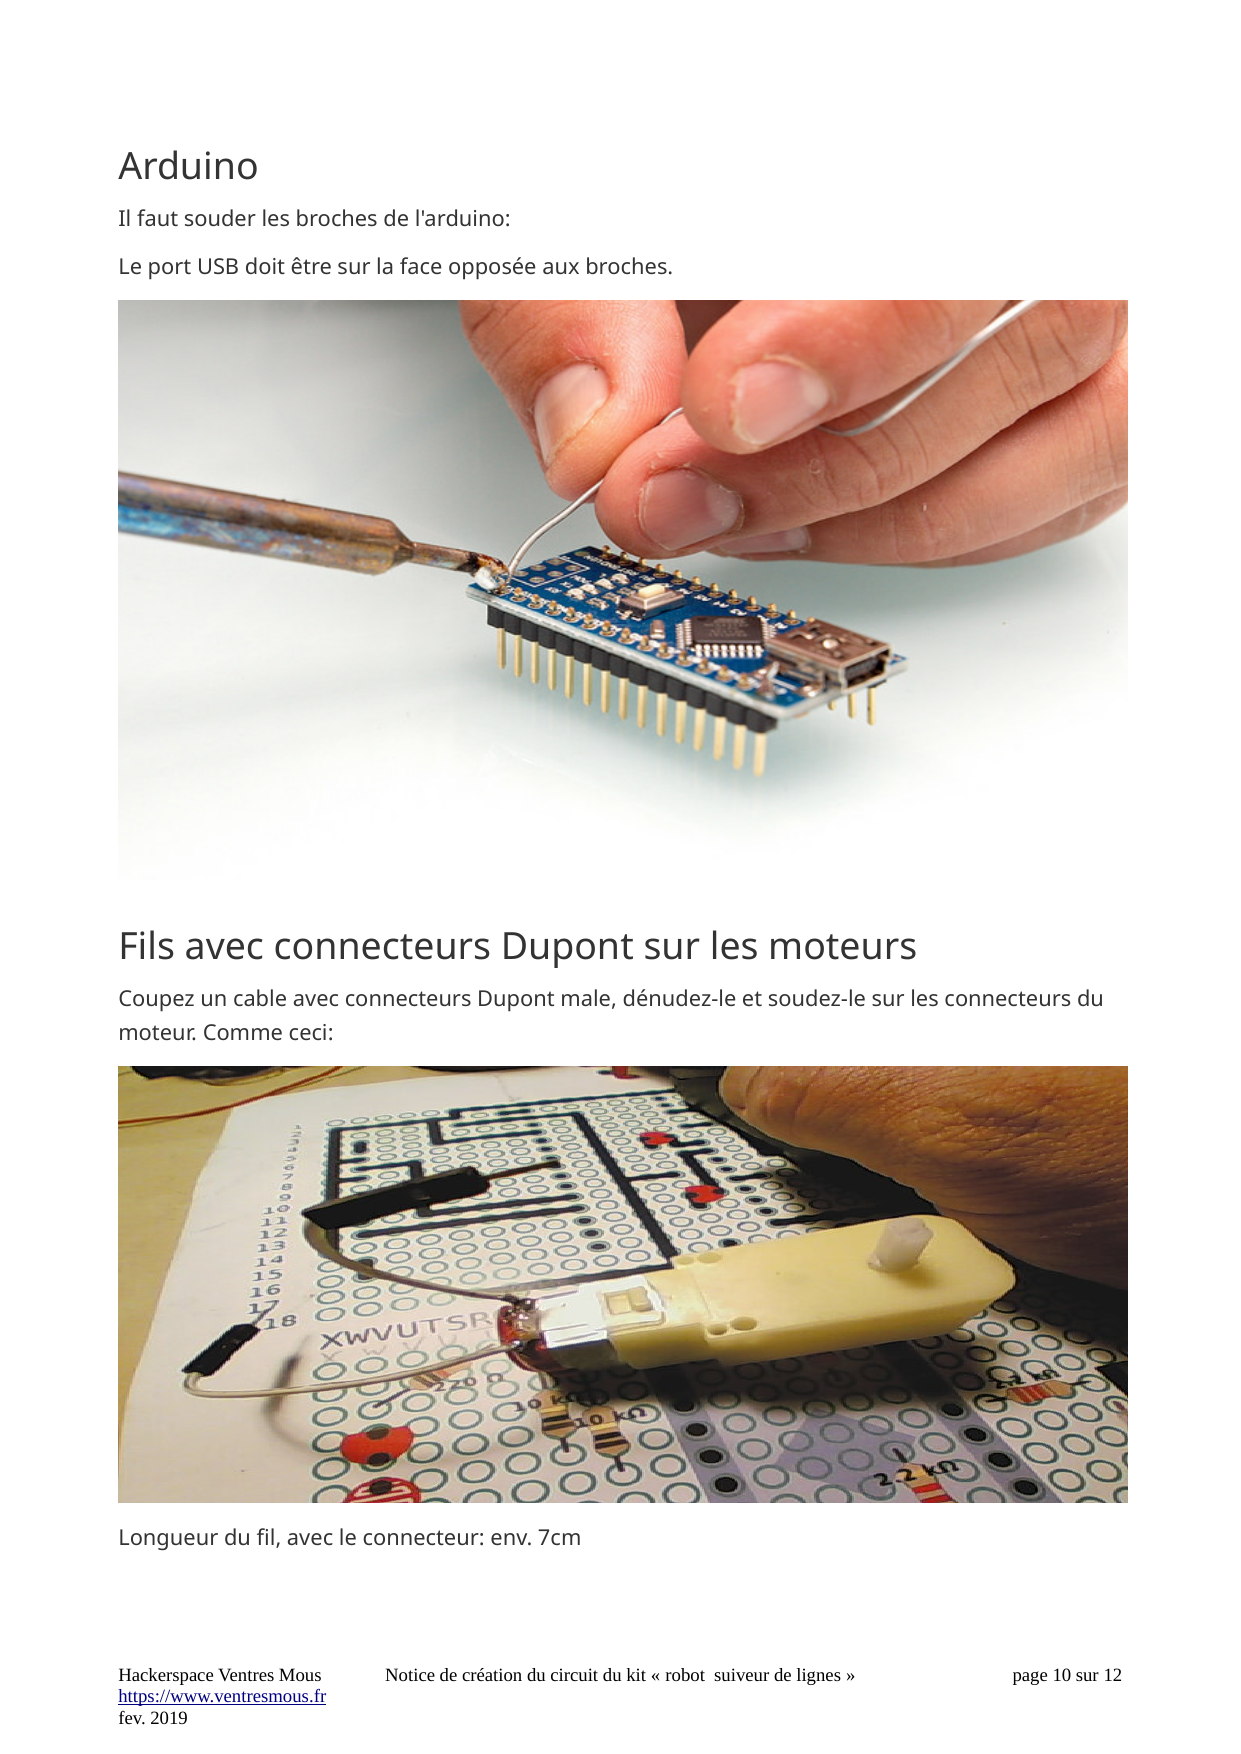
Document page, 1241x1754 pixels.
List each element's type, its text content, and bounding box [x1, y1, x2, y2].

subtitle Arduino [118, 139, 1122, 190]
text Coupez un cable avec connecteurs Dupont male, dénudez-le et soudez-le sur les connecteurs du moteur. Comme ceci: [118, 983, 1122, 1047]
subtitle Fils avec connecteurs Dupont sur les moteurs [118, 920, 1122, 971]
text Longueur du fil, avec le connecteur: env. 7cm [118, 1522, 1122, 1551]
text Le port USB doit être sur la face opposée aux broches. [118, 251, 1122, 281]
picture [118, 300, 1128, 880]
picture [118, 1066, 1128, 1503]
text Il faut souder les broches de l'arduino: [118, 202, 1122, 232]
